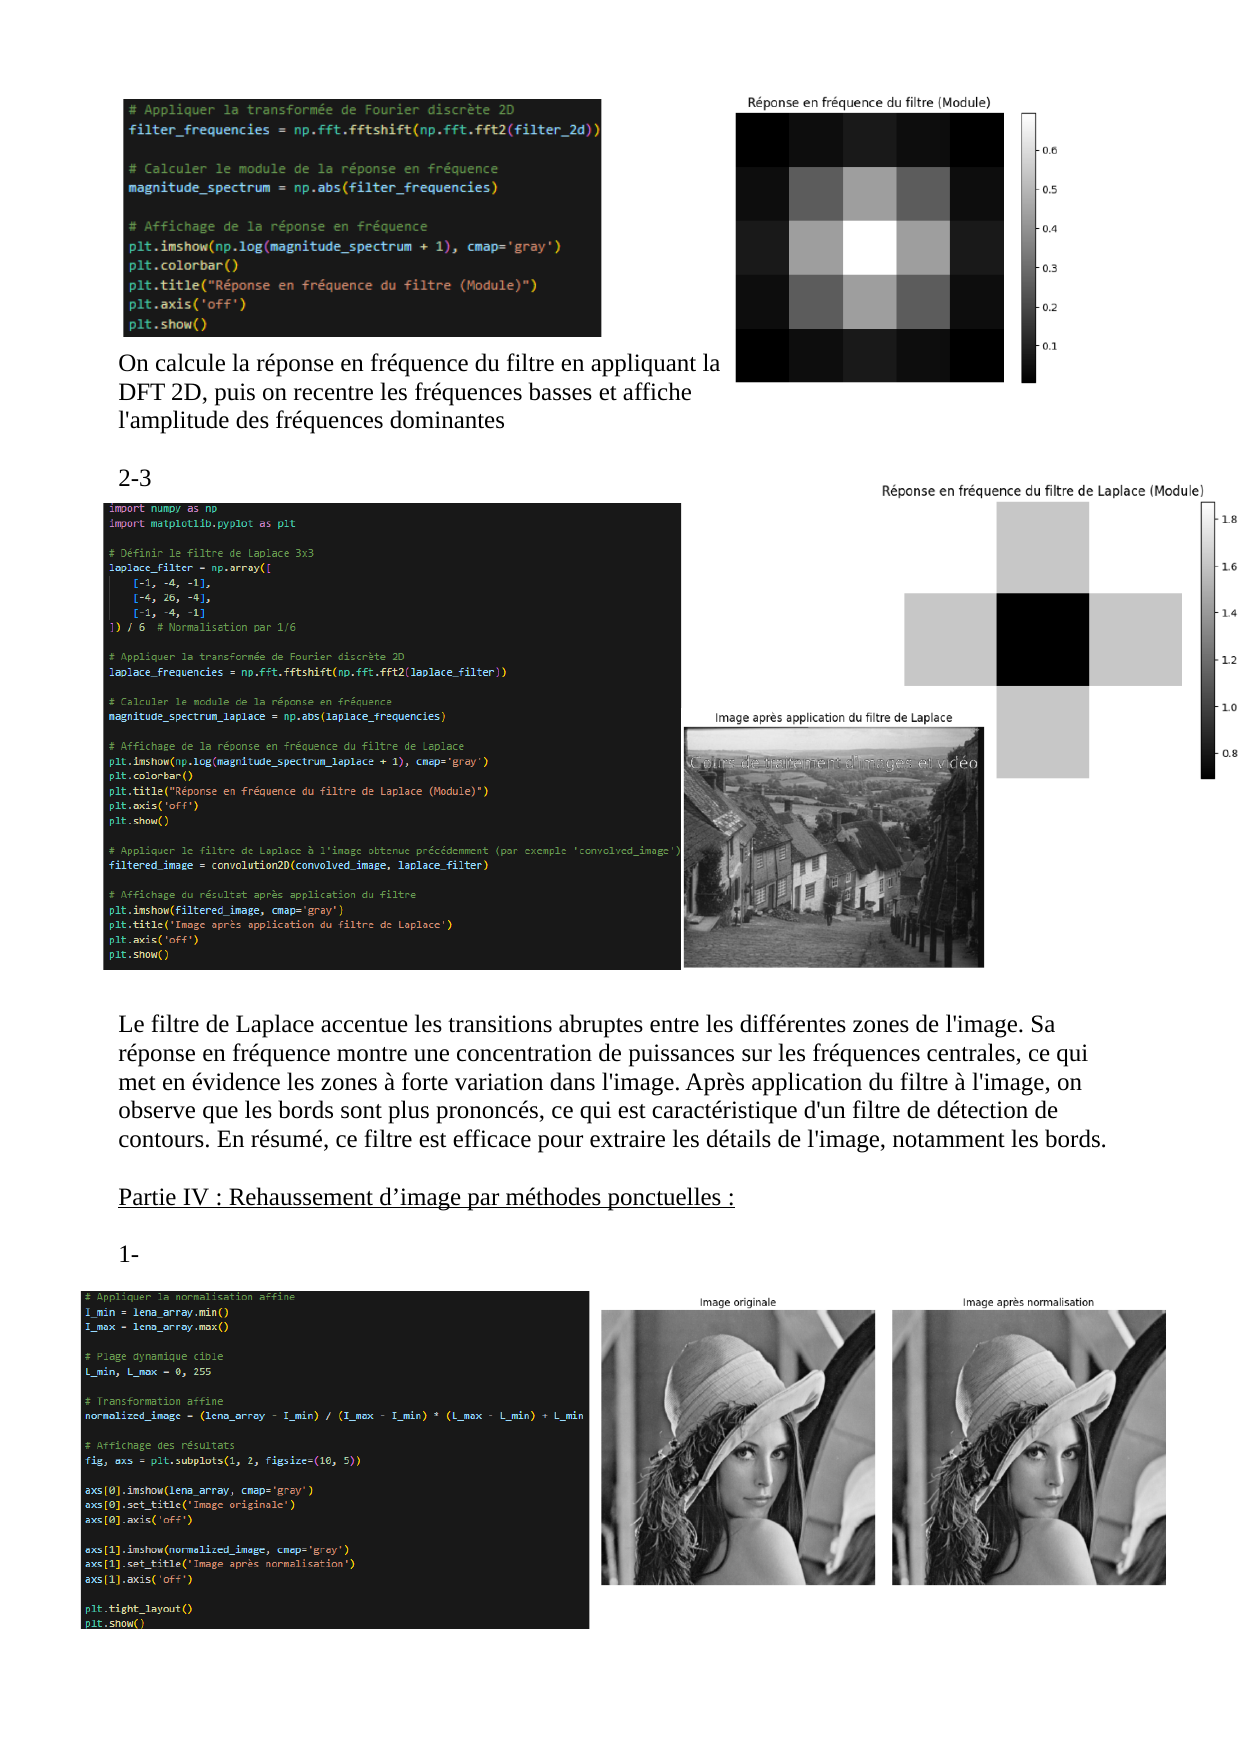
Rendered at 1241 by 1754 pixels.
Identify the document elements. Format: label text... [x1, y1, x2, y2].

text 1- [118, 1239, 1122, 1268]
text On calcule la réponse en fréquence du filtre en appliquant la DFT 2D, puis on recentre les fréquences basses et affiche l'amplitude des fréquences dominantes [118, 348, 1122, 434]
text 2-3 [118, 463, 1122, 492]
text Partie IV : Rehaussement d’image par méthodes ponctuelles : [118, 1182, 1122, 1211]
picture [123, 99, 602, 337]
picture [599, 1295, 1167, 1586]
text Le filtre de Laplace accentue les transitions abruptes entre les différentes zones de l'image. Sa réponse en fréquence montre une concentration de puissances sur les fréquences centrales, ce qui met en évidence les zones à forte variation dans l'image. Après application du filtre à l'image, on observe que les bords sont plus prononcés, ce qui est caractéristique d'un filtre de détection de contours. En résumé, ce filtre est efficace pour extraire les détails de l'image, notamment les bords. [118, 1009, 1122, 1153]
picture [103, 478, 1240, 970]
picture [731, 91, 1062, 386]
picture [80, 1291, 590, 1629]
